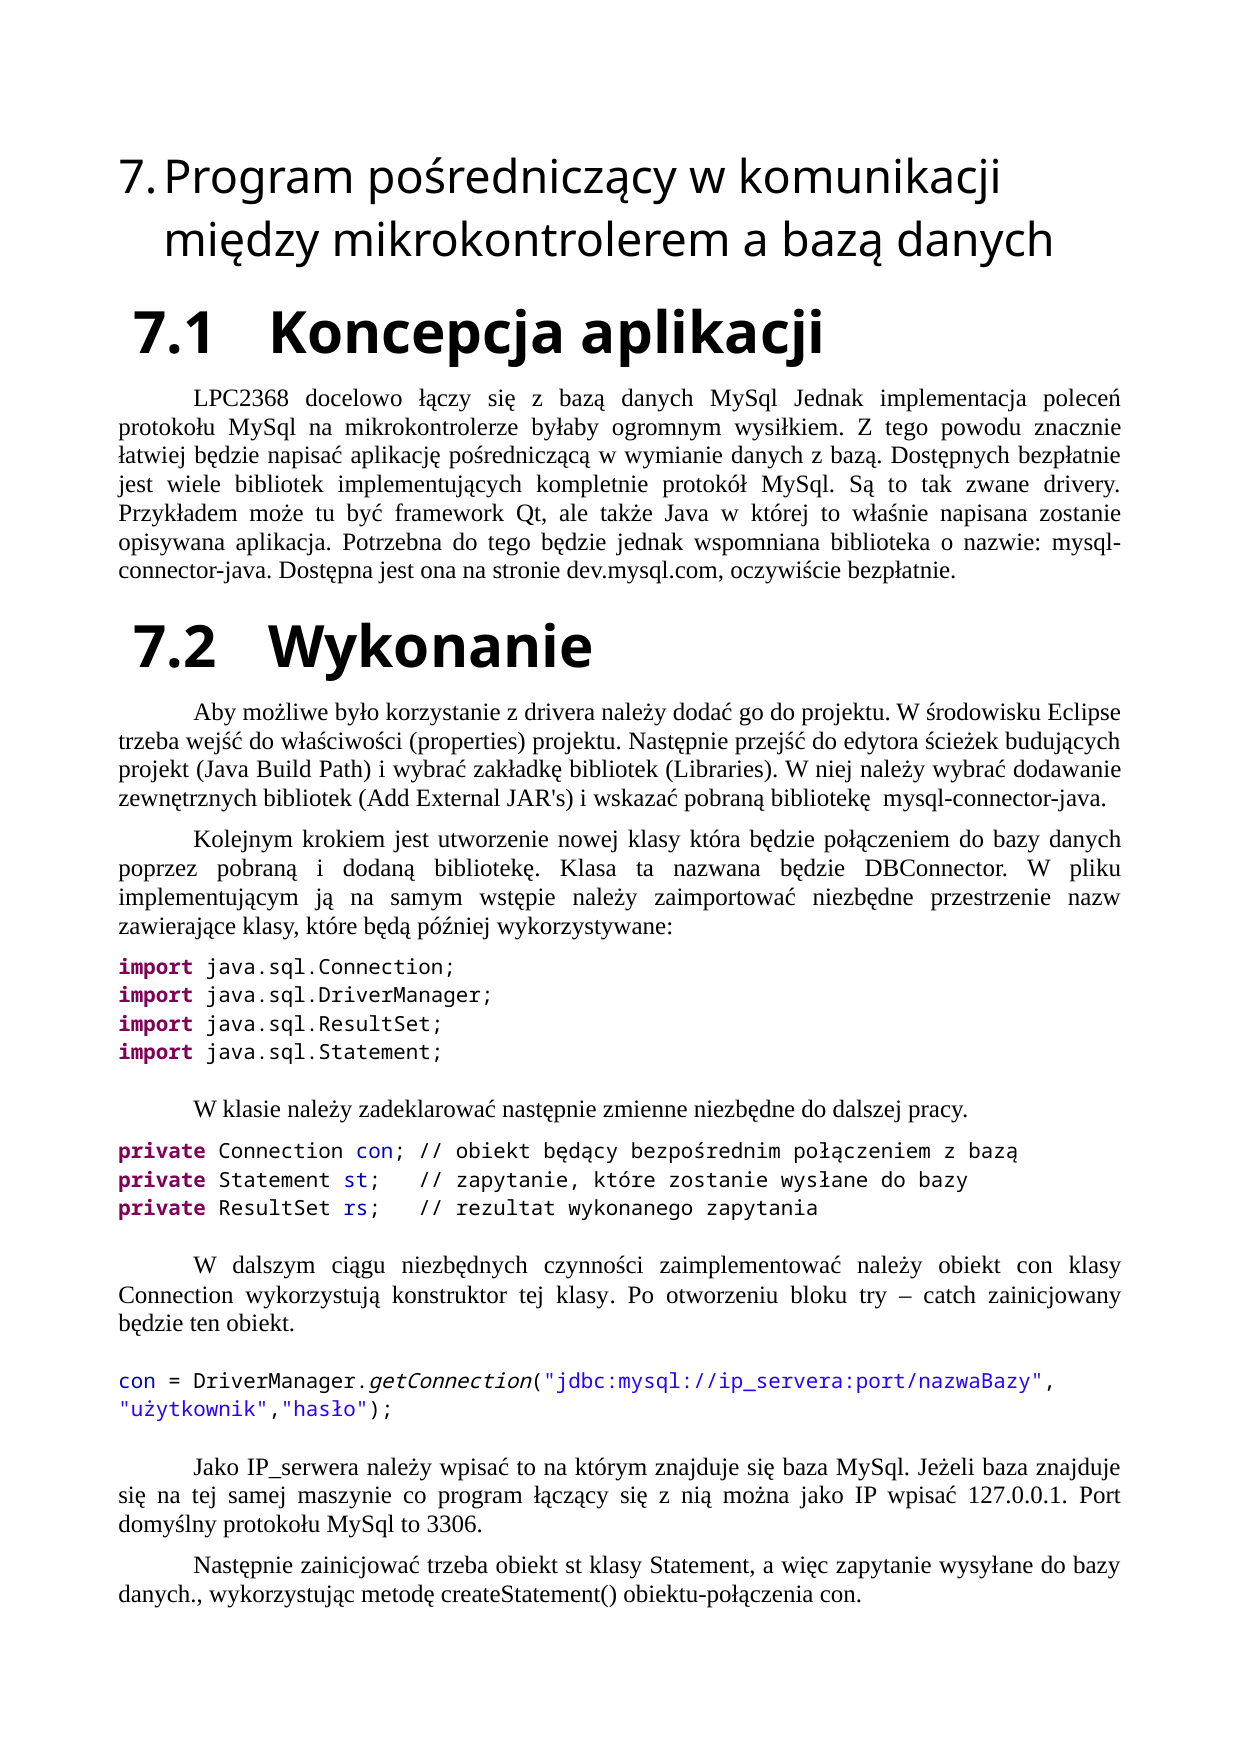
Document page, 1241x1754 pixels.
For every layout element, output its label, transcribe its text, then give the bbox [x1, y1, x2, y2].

subtitle Wykonanie [118, 605, 1122, 684]
text private Statement st; // zapytanie, które zostanie wysłane do bazy [118, 1165, 1122, 1193]
text con = DriverManager.getConnection("jdbc:mysql://ip_servera:port/nazwaBazy", [118, 1366, 1122, 1394]
text "użytkownik","hasło"); [118, 1394, 1122, 1423]
text import java.sql.ResultSet; [118, 1009, 1122, 1037]
text import java.sql.Connection; [118, 952, 1122, 981]
text Jako IP_serwera należy wpisać to na którym znajduje się baza MySql. Jeżeli baza znajduje się na tej samej maszynie co program łączący się z nią można jako IP wpisać 127.0.0.1. Port domyślny protokołu MySql to 3306. [118, 1452, 1122, 1538]
subtitle Koncepcja aplikacji [118, 291, 1122, 371]
text import java.sql.Statement; [118, 1037, 1122, 1066]
text private Connection con; // obiekt będący bezpośrednim połączeniem z bazą [118, 1136, 1122, 1165]
subtitle Program pośredniczący w komunikacji między mikrokontrolerem a bazą danych [118, 143, 1122, 270]
text Aby możliwe było korzystanie z drivera należy dodać go do projektu. W środowisku Eclipse trzeba wejść do właściwości (properties) projektu. Następnie przejść do edytora ścieżek budujących projekt (Java Build Path) i wybrać zakładkę bibliotek (Libraries). W niej należy wybrać dodawanie zewnętrznych bibliotek (Add External JAR's) i wskazać pobraną bibliotekę mysql-connector-java. [118, 697, 1122, 812]
text private ResultSet rs; // rezultat wykonanego zapytania [118, 1193, 1122, 1222]
text Następnie zainicjować trzeba obiekt st klasy Statement, a więc zapytanie wysyłane do bazy danych., wykorzystując metodę createStatement() obiektu-połączenia con. [118, 1550, 1122, 1608]
text LPC2368 docelowo łączy się z bazą danych MySql Jednak implementacja poleceń protokołu MySql na mikrokontrolerze byłaby ogromnym wysiłkiem. Z tego powodu znacznie łatwiej będzie napisać aplikację pośredniczącą w wymianie danych z bazą. Dostępnych bezpłatnie jest wiele bibliotek implementujących kompletnie protokół MySql. Są to tak zwane drivery. Przykładem może tu być framework Qt, ale także Java w której to właśnie napisana zostanie opisywana aplikacja. Potrzebna do tego będzie jednak wspomniana biblioteka o nazwie: mysql-connector-java. Dostępna jest ona na stronie dev.mysql.com, oczywiście bezpłatnie. [118, 383, 1122, 584]
text W dalszym ciągu niezbędnych czynności zaimplementować należy obiekt con klasy Connection wykorzystują konstruktor tej klasy. Po otworzeniu bloku try – catch zainicjowany będzie ten obiekt. [118, 1250, 1122, 1337]
text Kolejnym krokiem jest utworzenie nowej klasy która będzie połączeniem do bazy danych poprzez pobraną i dodaną bibliotekę. Klasa ta nazwana będzie DBConnector. W pliku implementującym ją na samym wstępie należy zaimportować niezbędne przestrzenie nazw zawierające klasy, które będą później wykorzystywane: [118, 824, 1122, 939]
text import java.sql.DriverManager; [118, 981, 1122, 1009]
text W klasie należy zadeklarować następnie zmienne niezbędne do dalszej pracy. [118, 1094, 1122, 1124]
